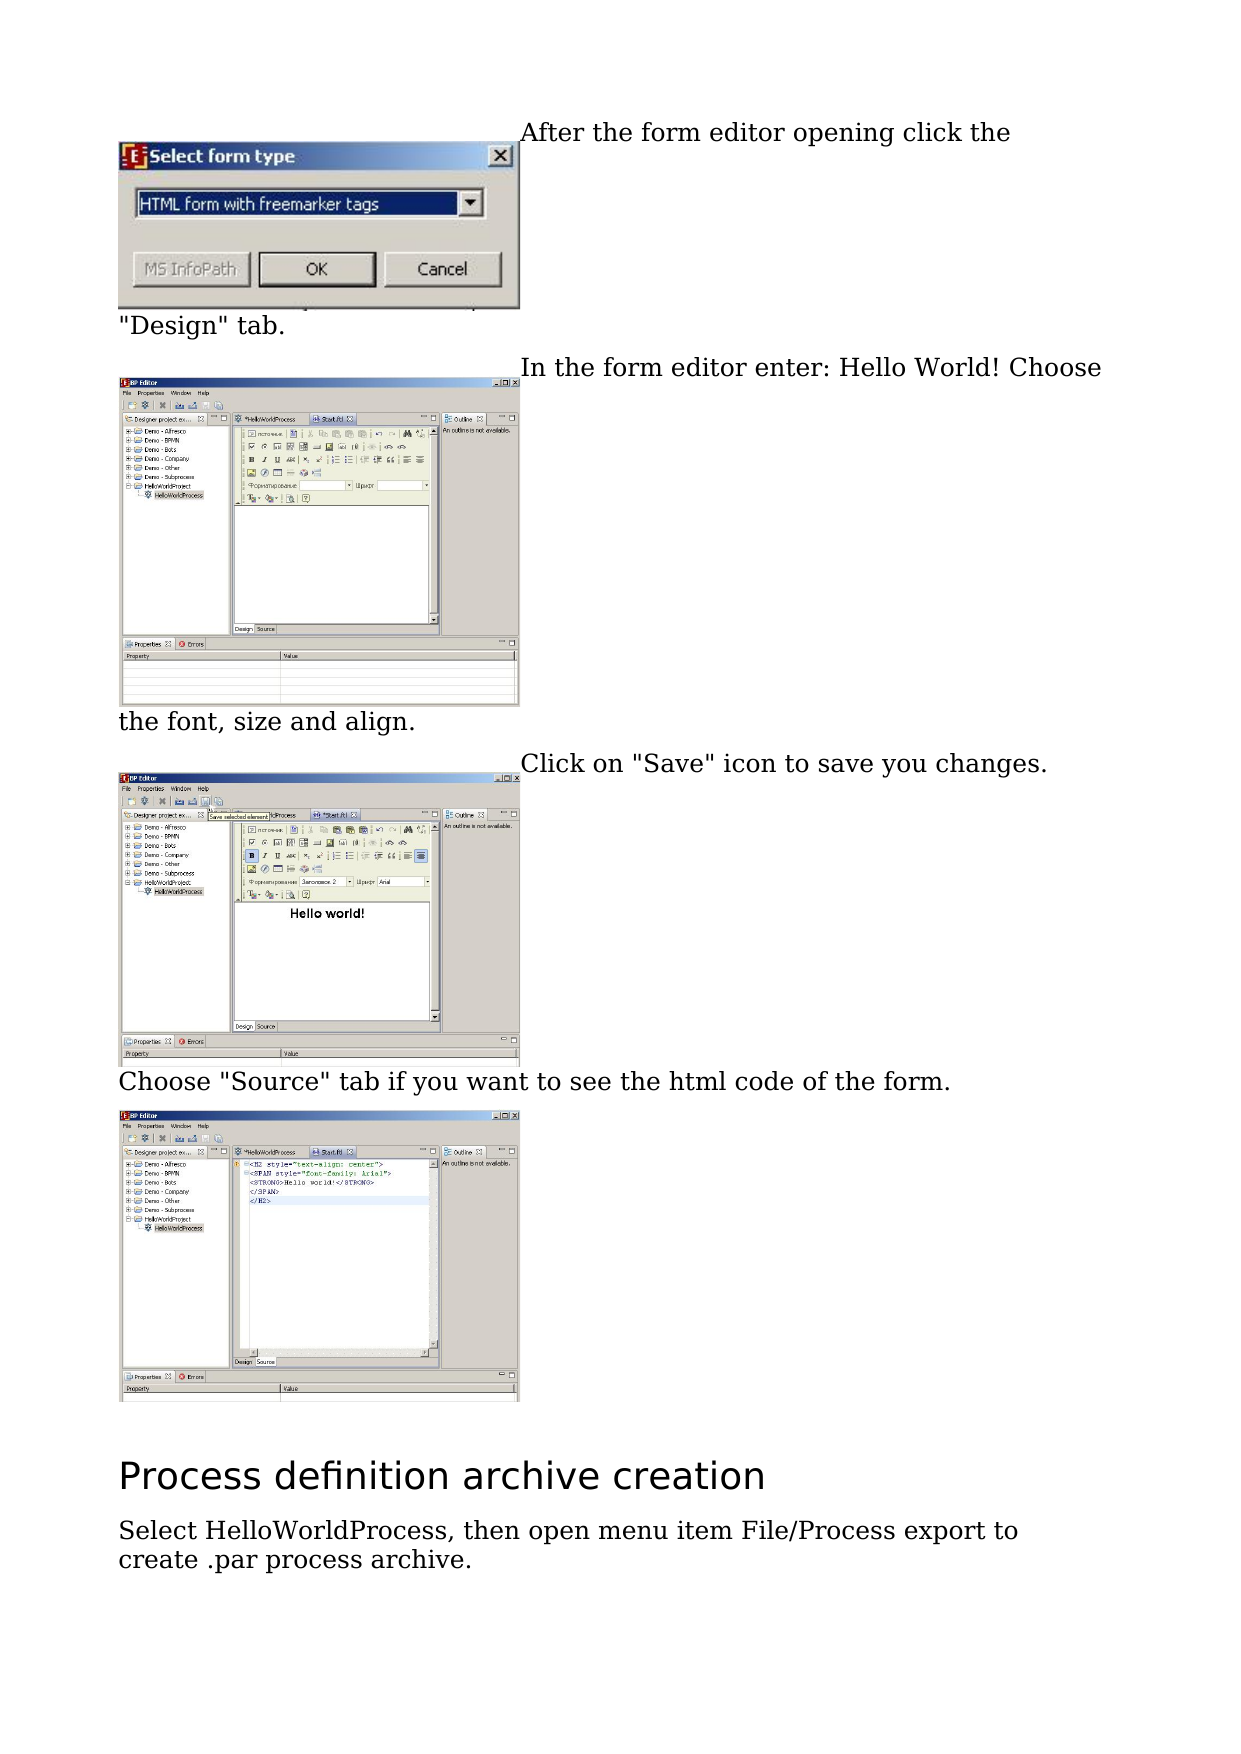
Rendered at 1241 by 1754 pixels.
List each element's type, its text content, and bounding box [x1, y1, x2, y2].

picture [118, 1109, 521, 1402]
picture [118, 141, 521, 311]
text After the form editor opening click the "Design" tab. [118, 118, 1122, 340]
text In the form editor enter: Hello World! Choose the font, size and align. [118, 353, 1122, 736]
text Click on "Save" icon to save you changes. Choose "Source" tab if you want to see the html code of the form. [118, 749, 1122, 1096]
subtitle Process definition archive creation [118, 1454, 1122, 1498]
picture [118, 376, 521, 707]
text Select HelloWorldProcess, then open menu item File/Process export to create .par process archive. [118, 1516, 1122, 1574]
picture [118, 772, 521, 1067]
